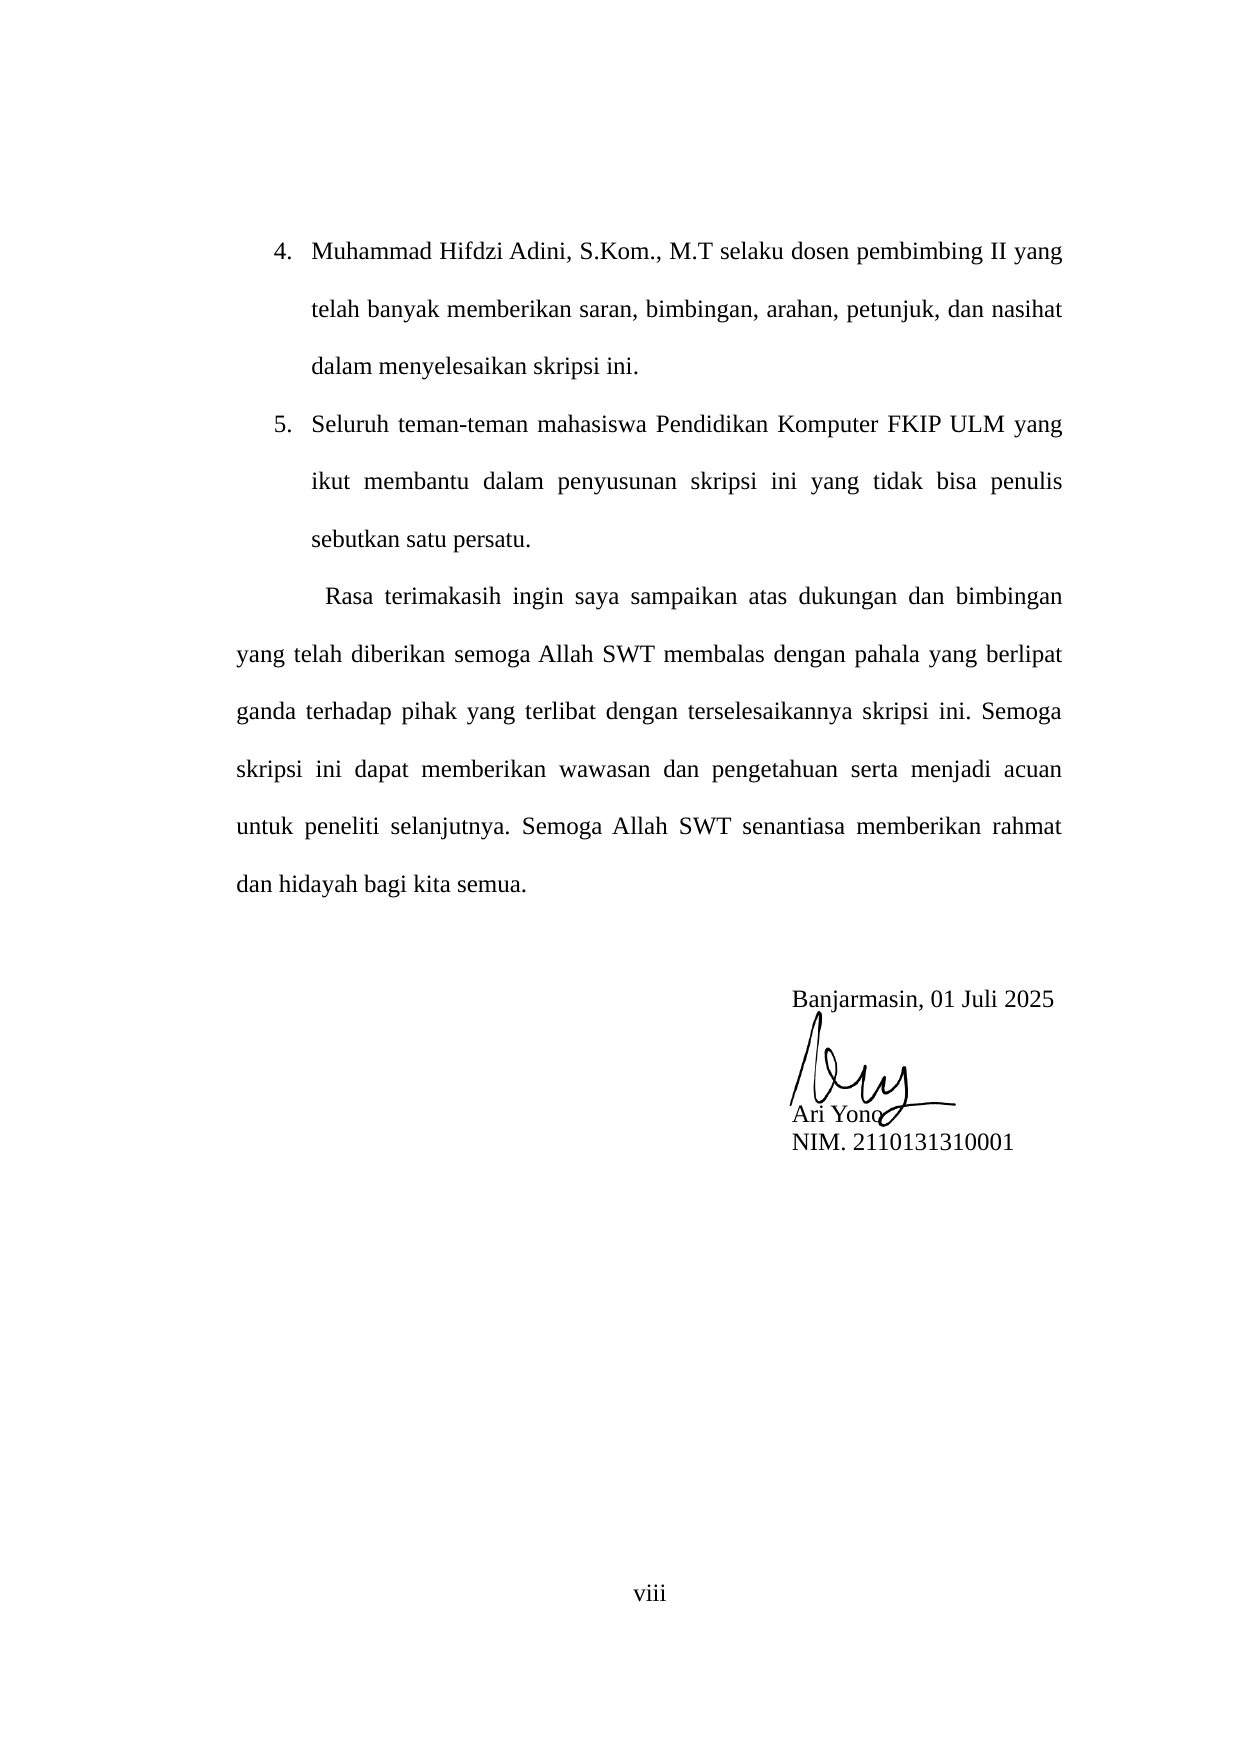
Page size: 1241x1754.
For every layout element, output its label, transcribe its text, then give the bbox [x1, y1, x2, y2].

table_header Banjarmasin, 01 Juli 2025 [792, 984, 1063, 997]
list Muhammad Hifdzi Adini, S.Kom., M.T selaku dosen pembimbing II yang telah banyak memberikan saran, bimbingan, arahan, petunjuk, dan nasihat dalam menyelesaikan skripsi ini. [274, 236, 1063, 380]
text Rasa terimakasih ingin saya sampaikan atas dukungan dan bimbingan yang telah diberikan semoga Allah SWT membalas dengan pahala yang berlipat ganda terhadap pihak yang terlibat dengan terselesaikannya skripsi ini. Semoga skripsi ini dapat memberikan wawasan dan pengetahuan serta menjadi acuan untuk peneliti selanjutnya. Semoga Allah SWT senantiasa memberikan rahmat dan hidayah bagi kita semua. [236, 581, 1063, 897]
picture [731, 1000, 1102, 1151]
table_cell [236, 1128, 792, 1156]
table_cell [236, 1099, 728, 1127]
picture [796, 1000, 804, 1006]
table_cell [236, 1013, 728, 1041]
table_cell [236, 1041, 728, 1070]
table_cell [236, 1070, 728, 1099]
table_header [236, 984, 792, 1012]
list Seluruh teman-teman mahasiswa Pendidikan Komputer FKIP ULM yang ikut membantu dalam penyusunan skripsi ini yang tidak bisa penulis sebutkan satu persatu. [274, 409, 1063, 552]
